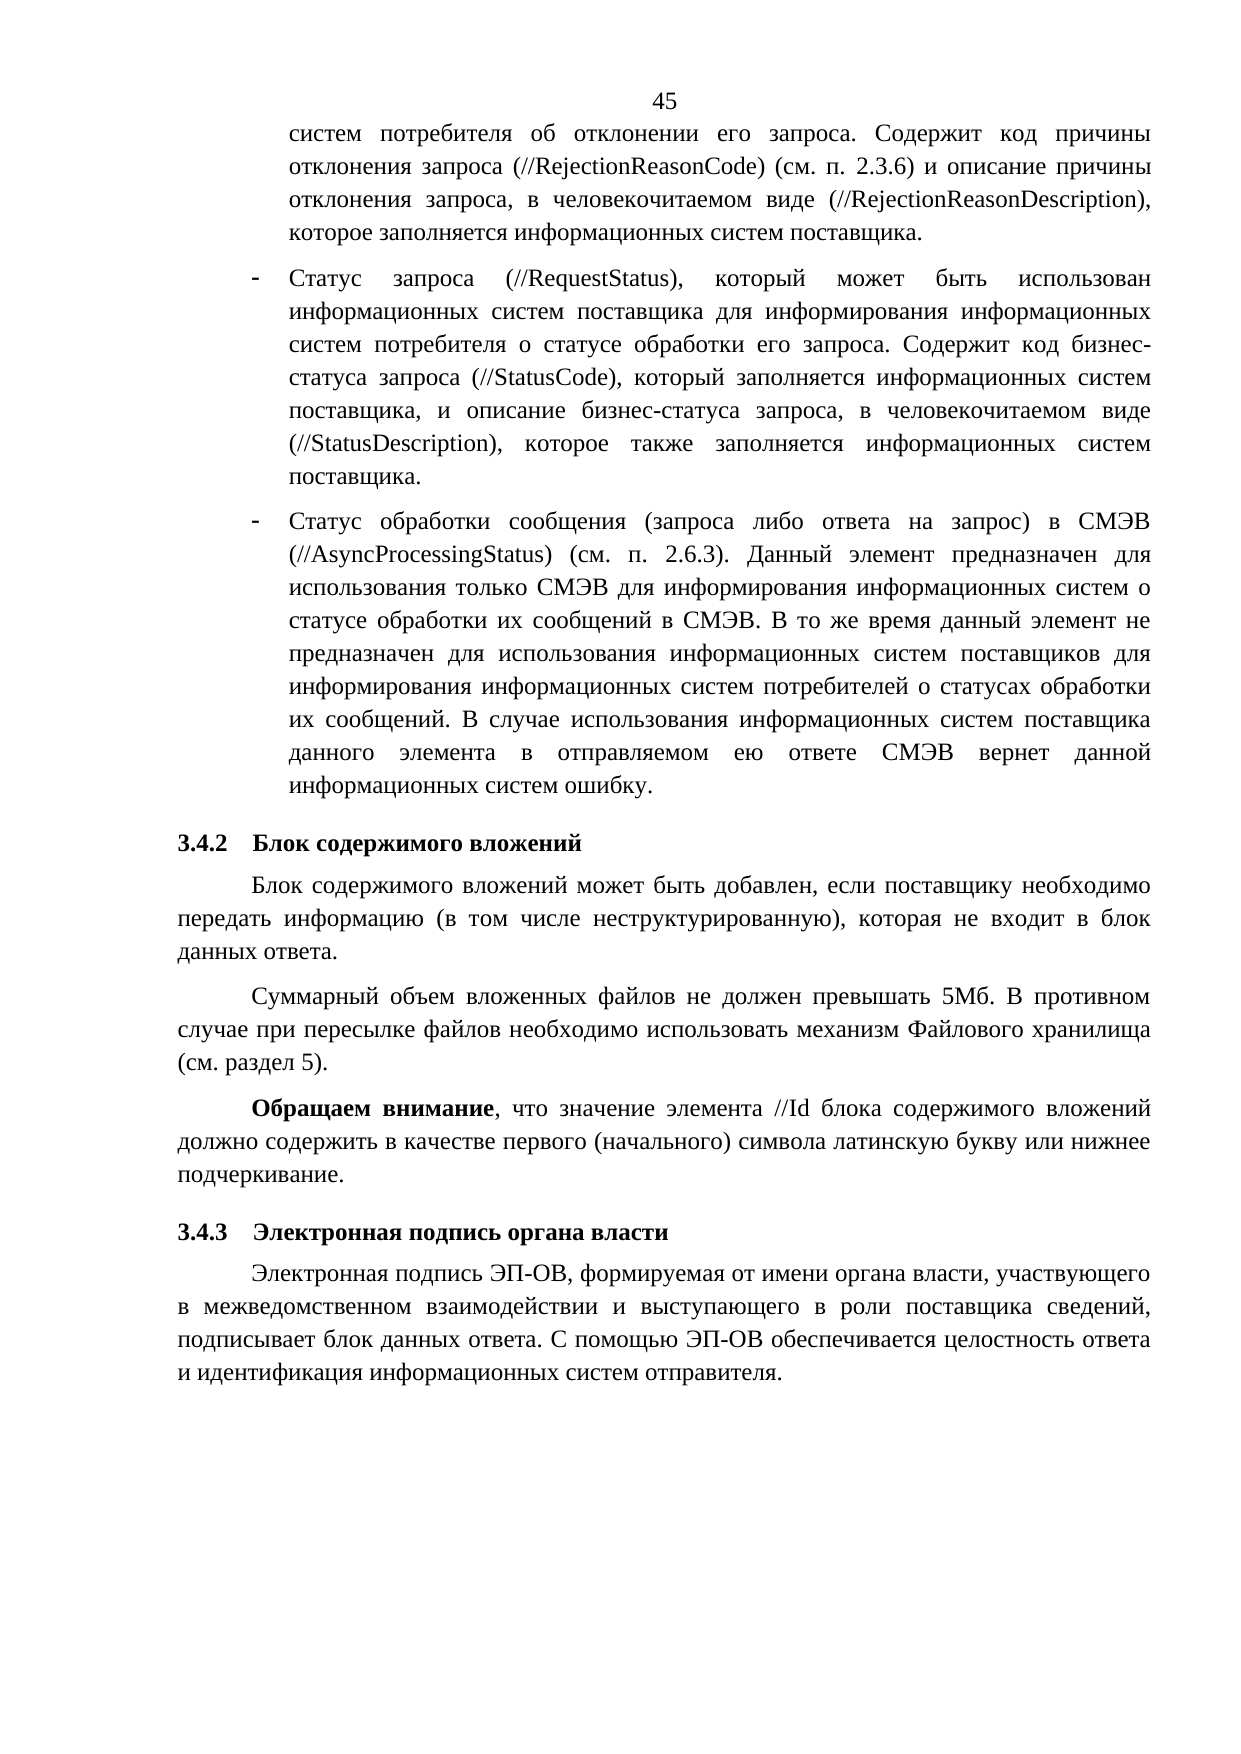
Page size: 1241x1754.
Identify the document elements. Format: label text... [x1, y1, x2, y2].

text Блок содержимого вложений может быть добавлен, если поставщику необходимо передать информацию (в том числе неструктурированную), которая не входит в блок данных ответа. [177, 870, 1152, 964]
list систем потребителя об отклонении его запроса. Содержит код причины отклонения запроса (//RejectionReasonCode) (см. п. 2.3.6) и описание причины отклонения запроса, в человекочитаемом виде (//RejectionReasonDescription), которое заполняется информационных систем поставщика. [251, 118, 1152, 246]
text Электронная подпись ЭП-ОВ, формируемая от имени органа власти, участвующего в межведомственном взаимодействии и выступающего в роли поставщика сведений, подписывает блок данных ответа. С помощью ЭП-ОВ обеспечивается целостность ответа и идентификация информационных систем отправителя. [177, 1258, 1152, 1386]
text Обращаем внимание, что значение элемента //Id блока содержимого вложений должно содержить в качестве первого (начального) символа латинскую букву или нижнее подчеркивание. [177, 1093, 1152, 1188]
subtitle Блок содержимого вложений [177, 828, 1152, 857]
text Суммарный объем вложенных файлов не должен превышать 5Мб. В противном случае при пересылке файлов необходимо использовать механизм Файлового хранилища (см. раздел 5). [177, 981, 1152, 1076]
subtitle Электронная подпись органа власти [177, 1217, 1152, 1246]
list Статус обработки сообщения (запроса либо ответа на запрос) в СМЭВ (//AsyncProcessingStatus) (см. п. 2.6.3). Данный элемент предназначен для использования только СМЭВ для информирования информационных систем о статусе обработки их сообщений в СМЭВ. В то же время данный элемент не предназначен для использования информационных систем поставщиков для информирования информационных систем потребителей о статусах обработки их сообщений. В случае использования информационных систем поставщика данного элемента в отправляемом ею ответе СМЭВ вернет данной информационных систем ошибку. [251, 506, 1152, 799]
list Статус запроса (//RequestStatus), который может быть использован информационных систем поставщика для информирования информационных систем потребителя о статусе обработки его запроса. Содержит код бизнес-статуса запроса (//StatusCode), который заполняется информационных систем поставщика, и описание бизнес-статуса запроса, в человекочитаемом виде (//StatusDescription), которое также заполняется информационных систем поставщика. [251, 263, 1152, 489]
